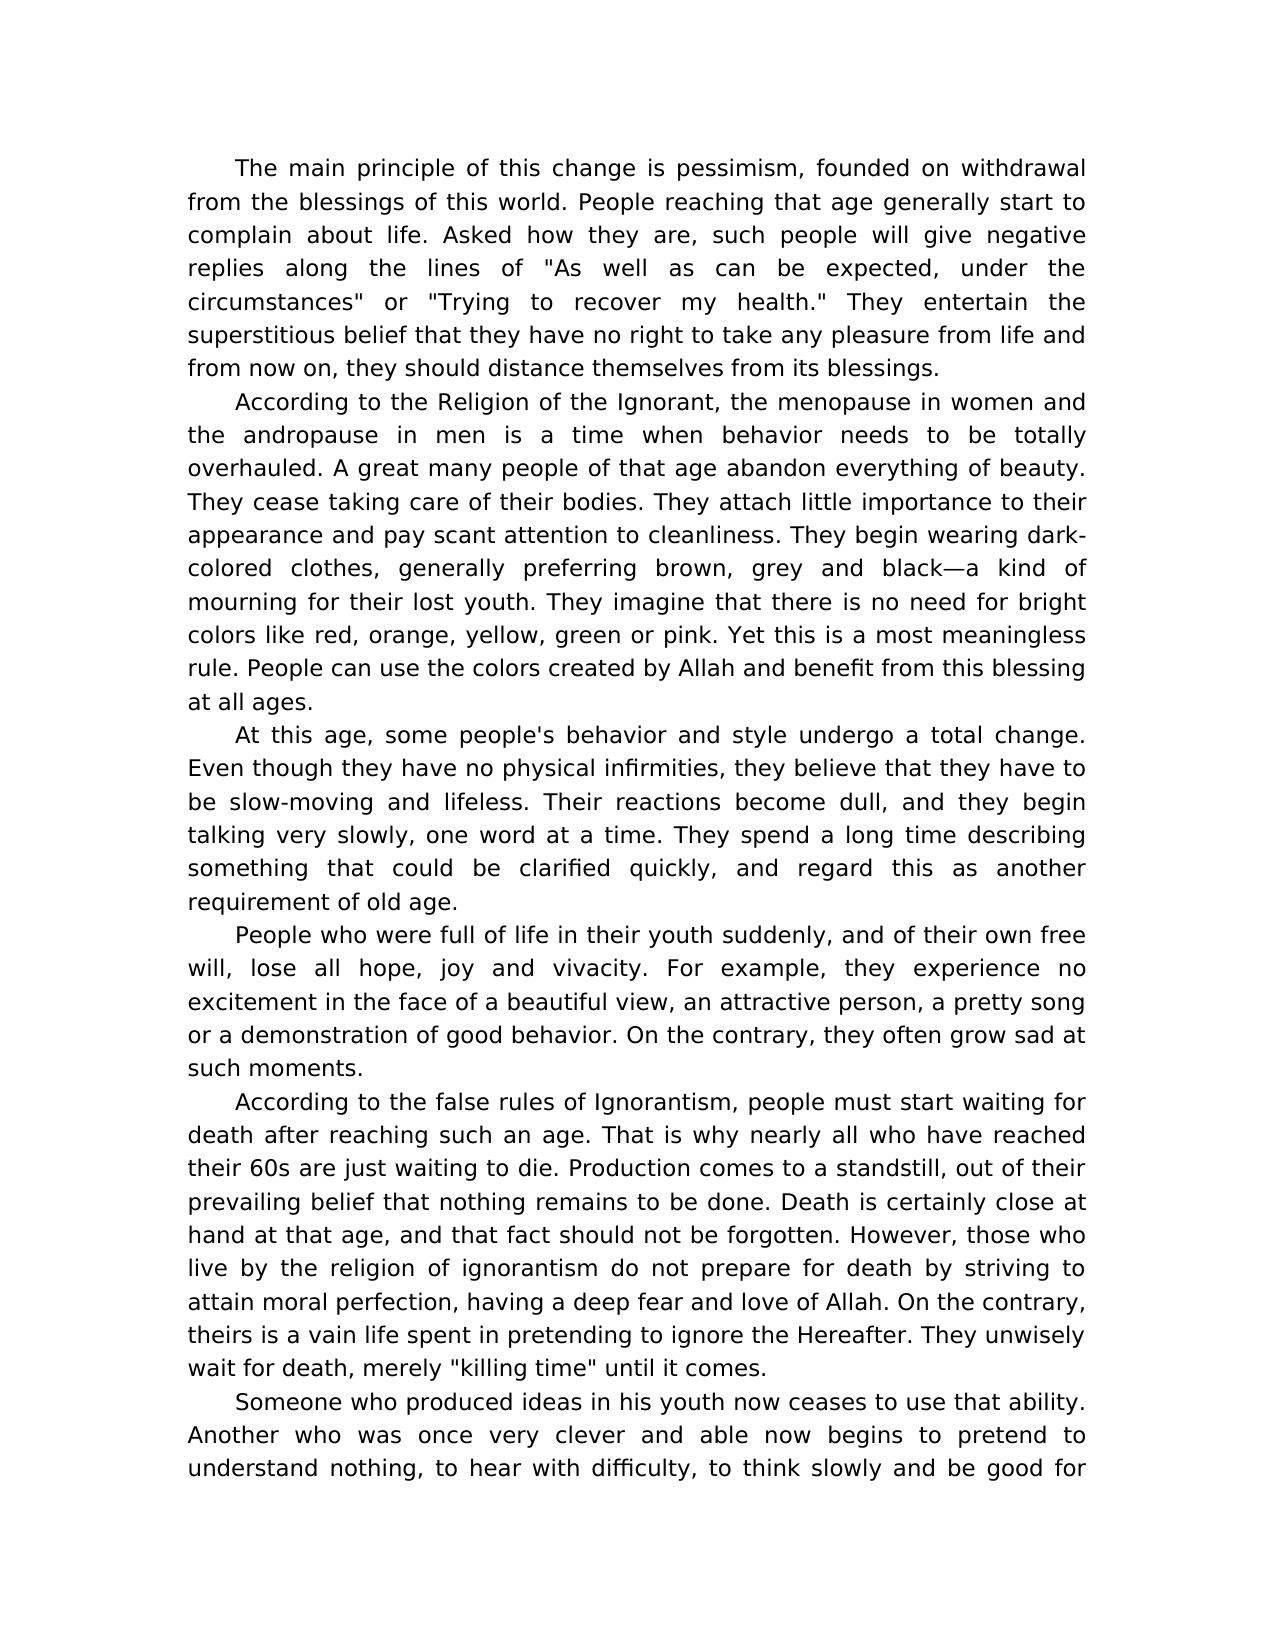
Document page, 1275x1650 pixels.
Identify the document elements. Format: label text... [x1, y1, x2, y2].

text Someone who produced ideas in his youth now ceases to use that ability. Another who was once very clever and able now begins to pretend to understand nothing, to hear with difficulty, to think slowly and be good for [187, 1383, 1087, 1483]
text At this age, some people's behavior and style undergo a total change. Even though they have no physical infirmities, they believe that they have to be slow-moving and lifeless. Their reactions become dull, and they begin talking very slowly, one word at a time. They spend a long time describing something that could be clarified quickly, and regard this as another requirement of old age. [187, 717, 1087, 917]
text The main principle of this change is pessimism, founded on withdrawal from the blessings of this world. People reaching that age generally start to complain about life. Asked how they are, such people will give negative replies along the lines of "As well as can be expected, under the circumstances" or "Trying to recover my health." They entertain the superstitious belief that they have no right to take any pleasure from life and from now on, they should distance themselves from its blessings. [187, 150, 1087, 383]
text According to the false rules of Ignorantism, people must start waiting for death after reaching such an age. That is why nearly all who have reached their 60s are just waiting to die. Production comes to a standstill, out of their prevailing belief that nothing remains to be done. Death is certainly close at hand at that age, and that fact should not be forgotten. However, those who live by the religion of ignorantism do not prepare for death by striving to attain moral perfection, having a deep fear and love of Allah. On the contrary, theirs is a vain life spent in pretending to ignore the Hereafter. They unwisely wait for death, merely "killing time" until it comes. [187, 1083, 1087, 1383]
text People who were full of life in their youth suddenly, and of their own free will, lose all hope, joy and vivacity. For example, they experience no excitement in the face of a beautiful view, an attractive person, a pretty song or a demonstration of good behavior. On the contrary, they often grow sad at such moments. [187, 917, 1087, 1083]
text According to the Religion of the Ignorant, the menopause in women and the andropause in men is a time when behavior needs to be totally overhauled. A great many people of that age abandon everything of beauty. They cease taking care of their bodies. They attach little importance to their appearance and pay scant attention to cleanliness. They begin wearing dark-colored clothes, generally preferring brown, grey and black—a kind of mourning for their lost youth. They imagine that there is no need for bright colors like red, orange, yellow, green or pink. Yet this is a most meaningless rule. People can use the colors created by Allah and benefit from this blessing at all ages. [187, 383, 1087, 717]
